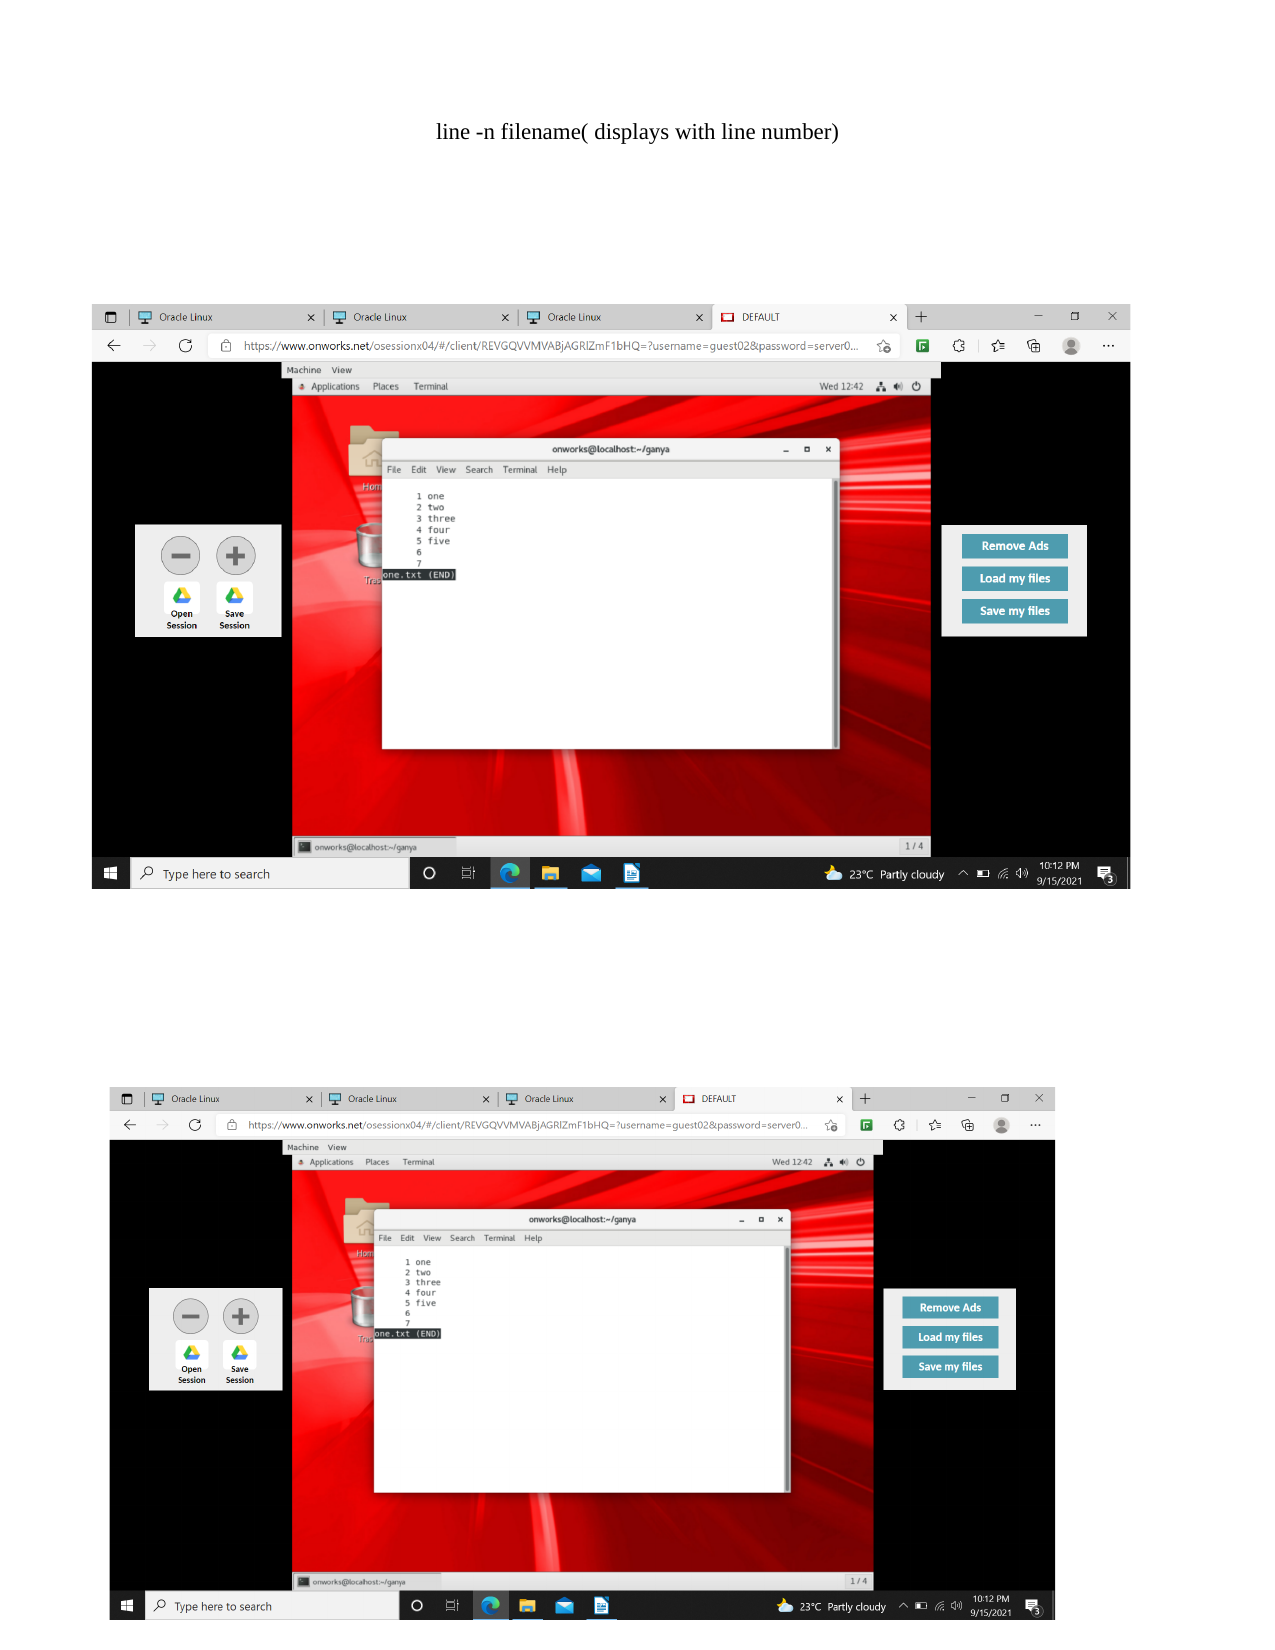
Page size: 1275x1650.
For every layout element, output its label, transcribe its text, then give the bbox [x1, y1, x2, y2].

text line -n filename( displays with line number) [118, 118, 1157, 144]
